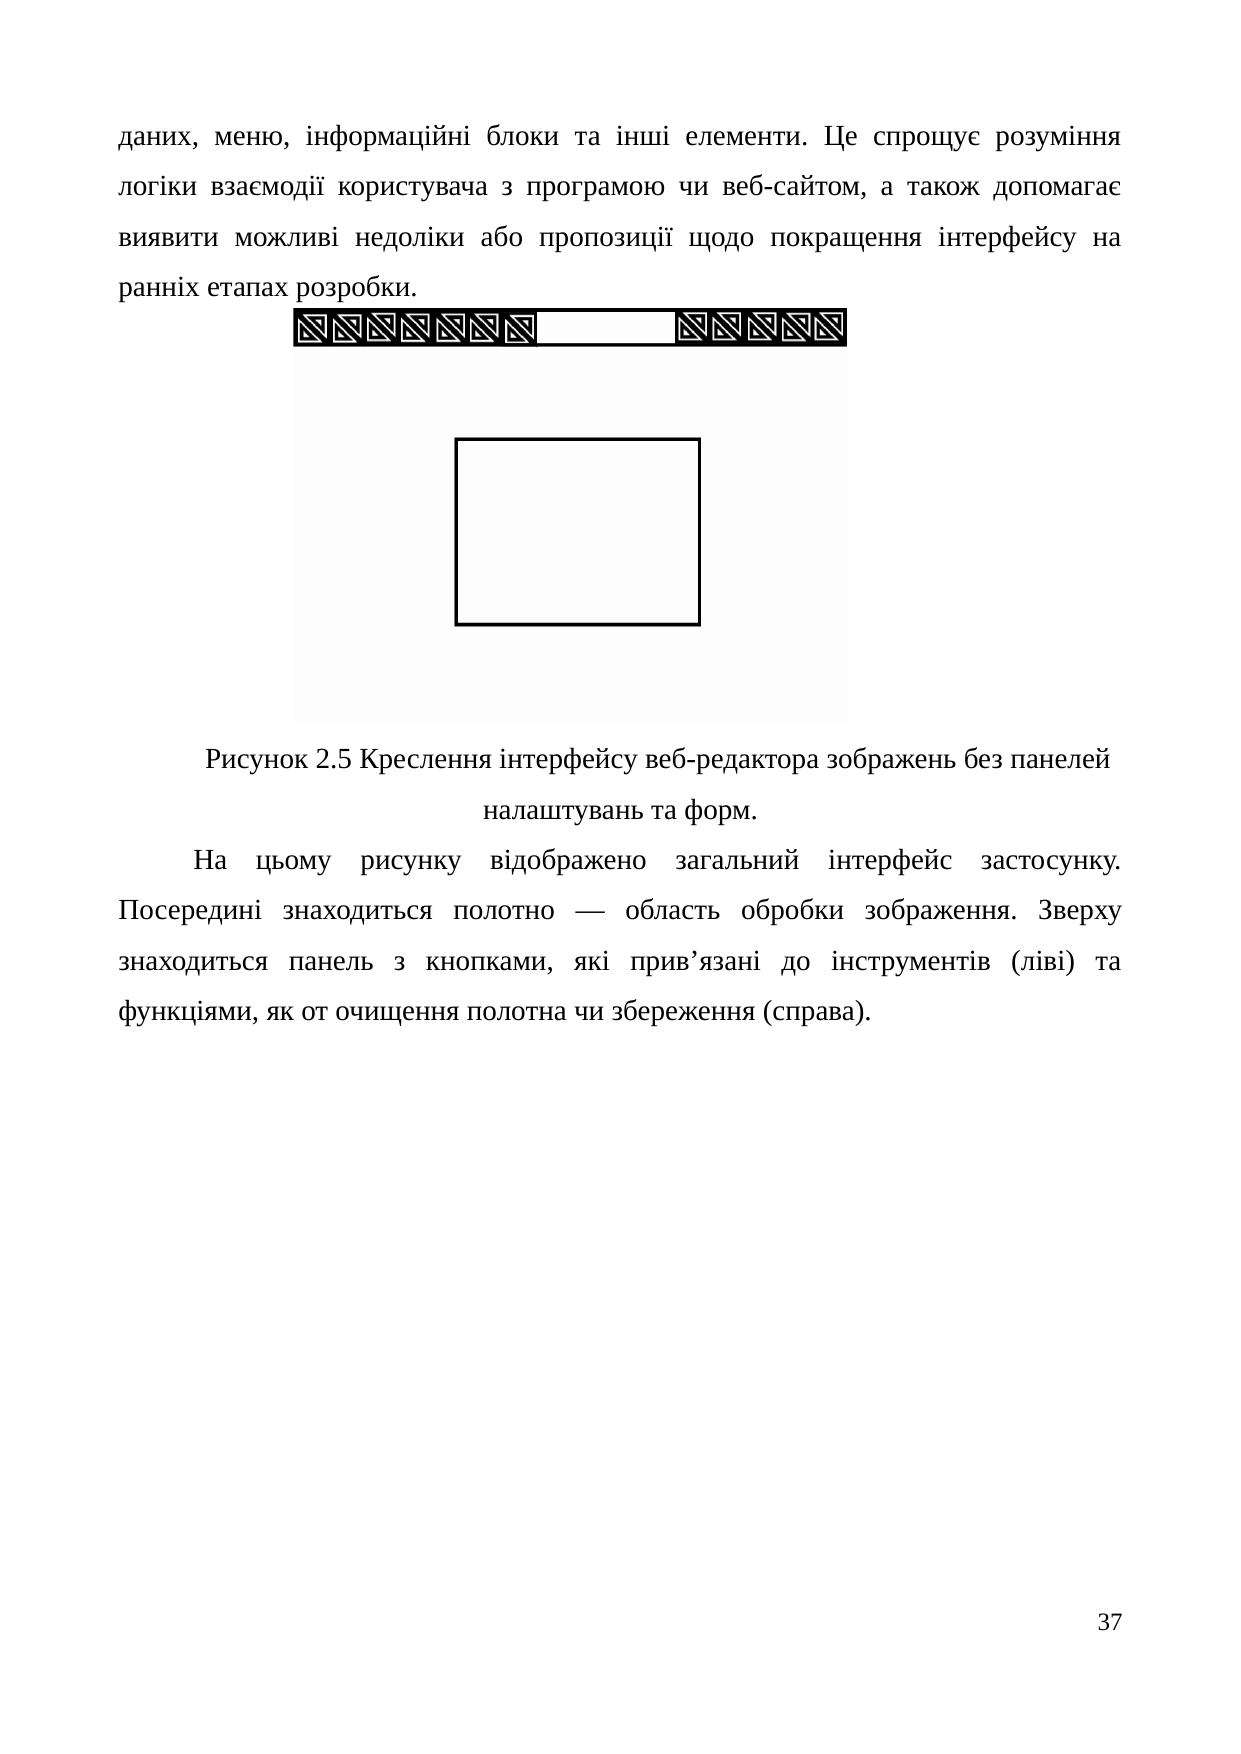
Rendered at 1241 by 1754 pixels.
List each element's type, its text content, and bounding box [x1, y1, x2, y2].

text Рисунок 2.5 Креслення інтерфейсу веб-редактора зображень без панелей налаштувань та форм. [118, 319, 1122, 825]
text На цьому рисунку відображено загальний інтерфейс застосунку. Посередині знаходиться полотно — область обробки зображення. Зверху знаходиться панель з кнопками, які прив’язані до інструментів (ліві) та функціями, як от очищення полотна чи збереження (справа). [118, 842, 1122, 1027]
picture [293, 308, 849, 725]
text даних, меню, інформаційні блоки та інші елементи. Це спрощує розуміння логіки взаємодії користувача з програмою чи веб-сайтом, а також допомагає виявити можливі недоліки або пропозиції щодо покращення інтерфейсу на ранніх етапах розробки. [118, 118, 1122, 303]
